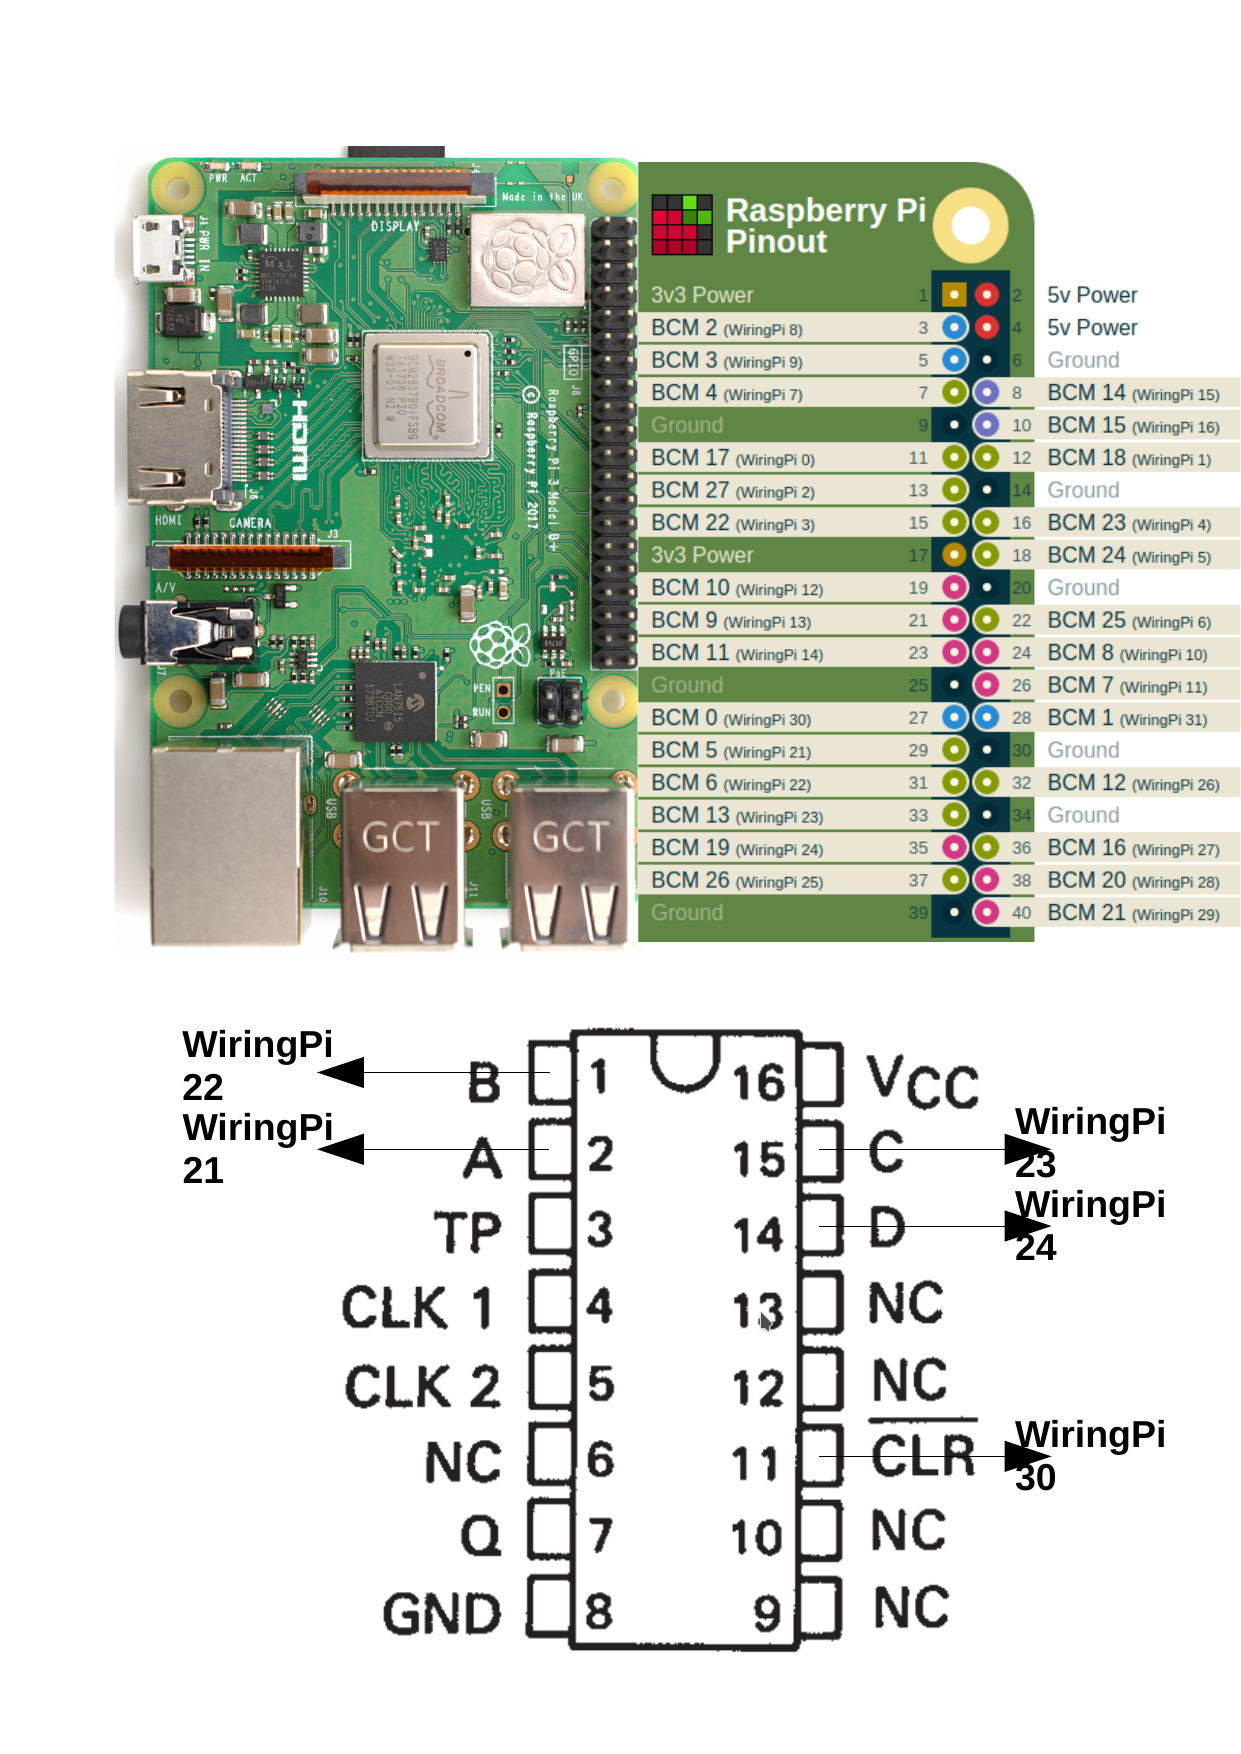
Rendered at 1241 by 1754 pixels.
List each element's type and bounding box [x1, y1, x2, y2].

picture [114, 146, 1241, 957]
picture [327, 1023, 1028, 1677]
